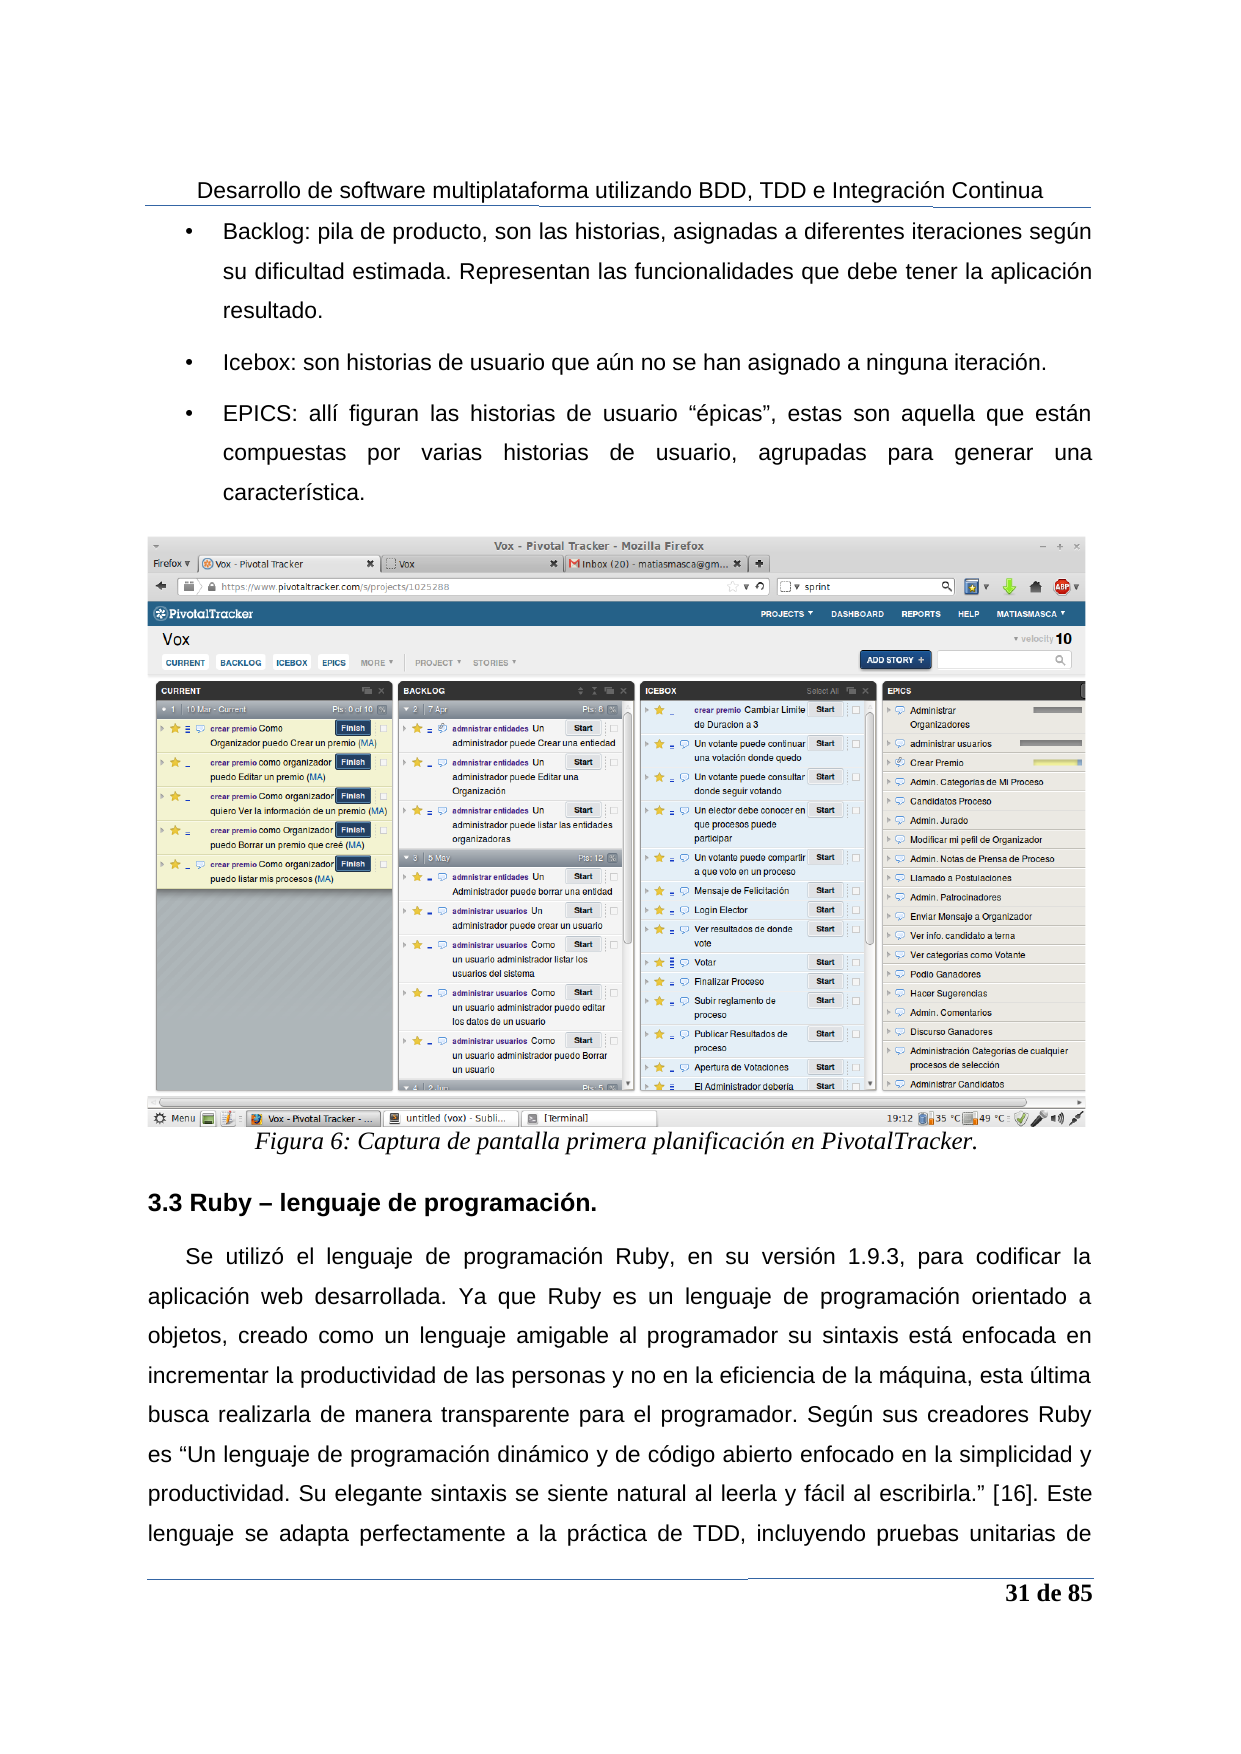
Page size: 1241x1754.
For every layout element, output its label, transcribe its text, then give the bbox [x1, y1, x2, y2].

picture [147, 536, 1086, 1127]
list Figura 6: Captura de pantalla primera planificación en PivotalTracker. [148, 1127, 1085, 1155]
list Icebox: son historias de usuario que aún no se han asignado a ninguna iteración. [185, 348, 1093, 375]
text Se utilizó el lenguaje de programación Ruby, en su versión 1.9.3, para codificar la aplicación web desarrollada. Ya que Ruby es un lenguaje de programación orientado a objetos, creado como un lenguaje amigable al programador su sintaxis está enfocada en incrementar la productividad de las personas y no en la eficiencia de la máquina, esta última busca realizarla de manera transparente para el programador. Según sus creadores Ruby es “Un lenguaje de programación dinámico y de código abierto enfocado en la simplicidad y productividad. Su elegante sintaxis se siente natural al leerla y fácil al escribirla.” [16]. Este lenguaje se adapta perfectamente a la práctica de TDD, incluyendo pruebas unitarias de [148, 1243, 1093, 1546]
subtitle 3.3 Ruby – lenguaje de programación. [148, 543, 1093, 1216]
list Backlog: pila de producto, son las historias, asignadas a diferentes iteraciones según su dificultad estimada. Representan las funcionalidades que debe tener la aplicación resultado. [185, 218, 1093, 324]
subtitle [148, 524, 1085, 536]
list EPICS: allí figuran las historias de usuario “épicas”, estas son aquella que están compuestas por varias historias de usuario, agrupadas para generar una característica. [185, 400, 1093, 505]
